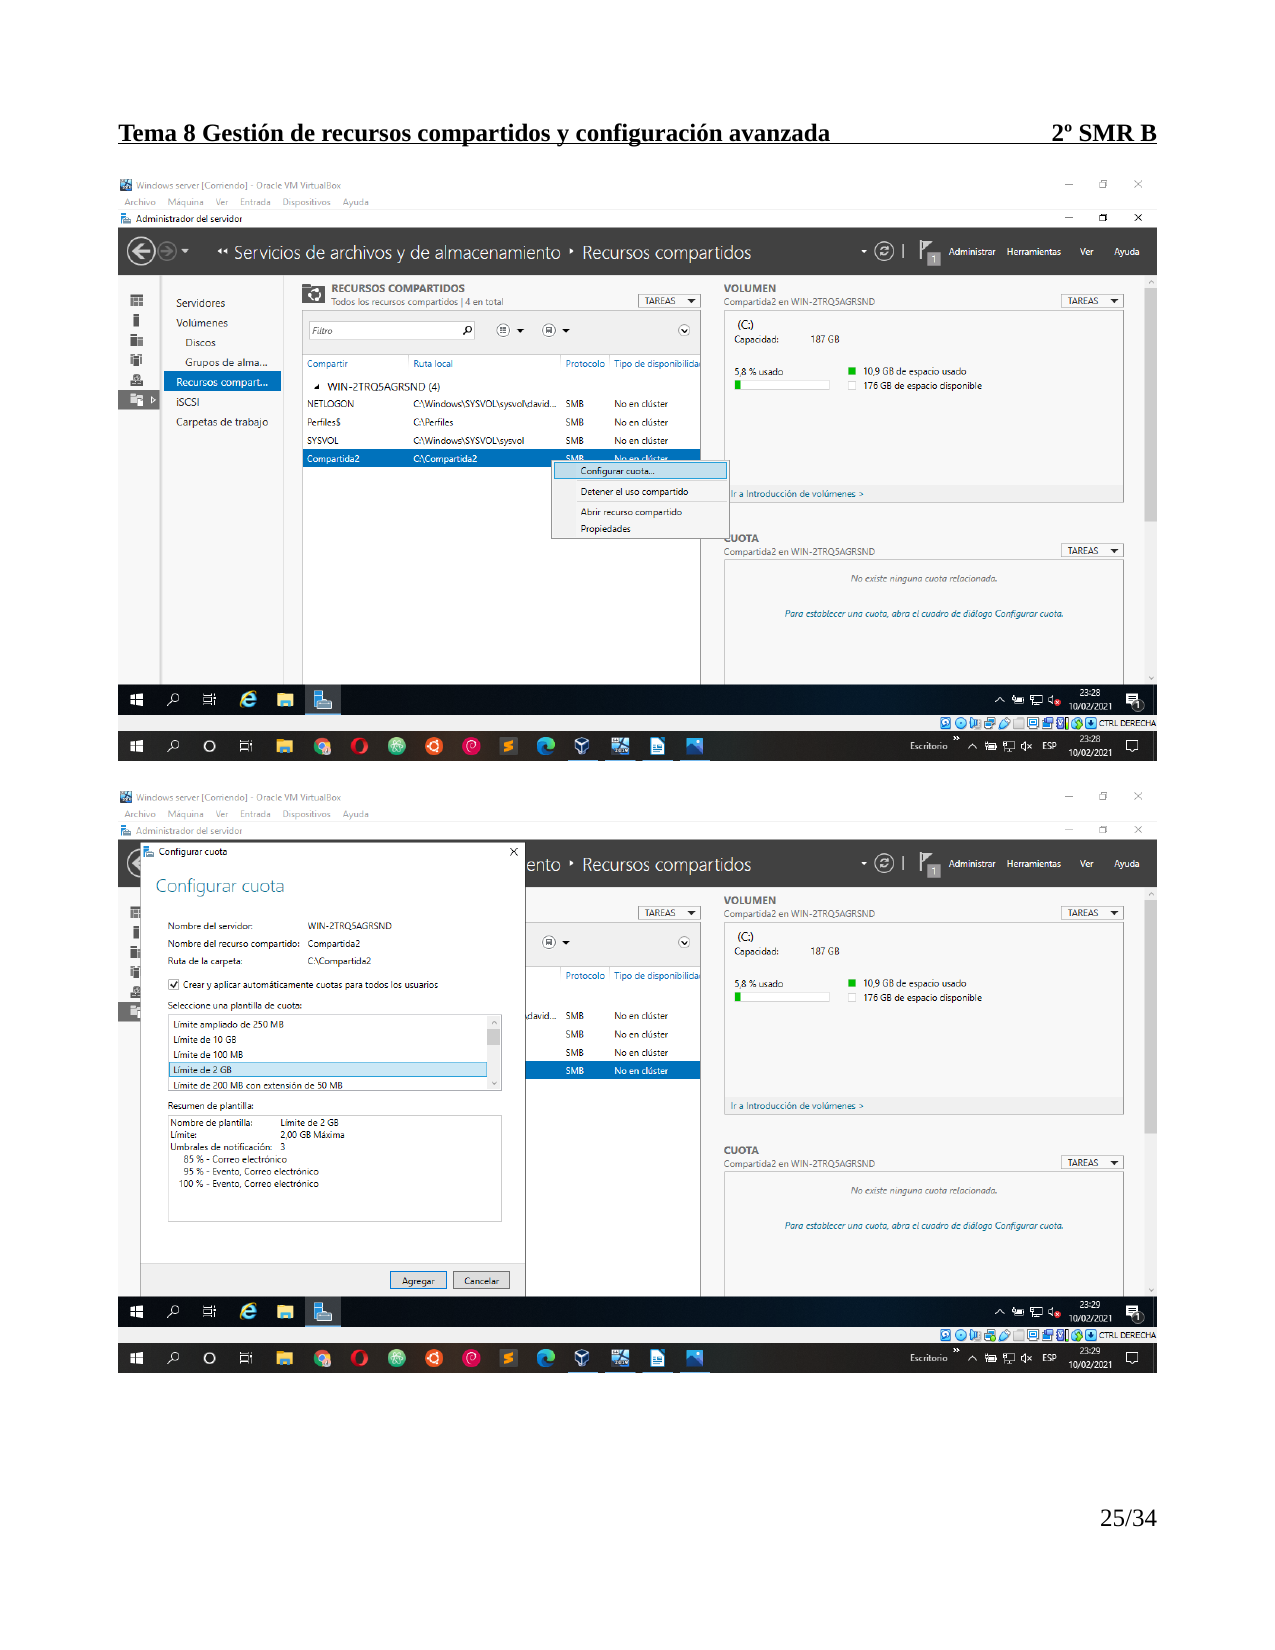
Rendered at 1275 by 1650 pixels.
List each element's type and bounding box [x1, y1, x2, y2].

picture [118, 789, 1157, 1373]
picture [118, 176, 1157, 761]
